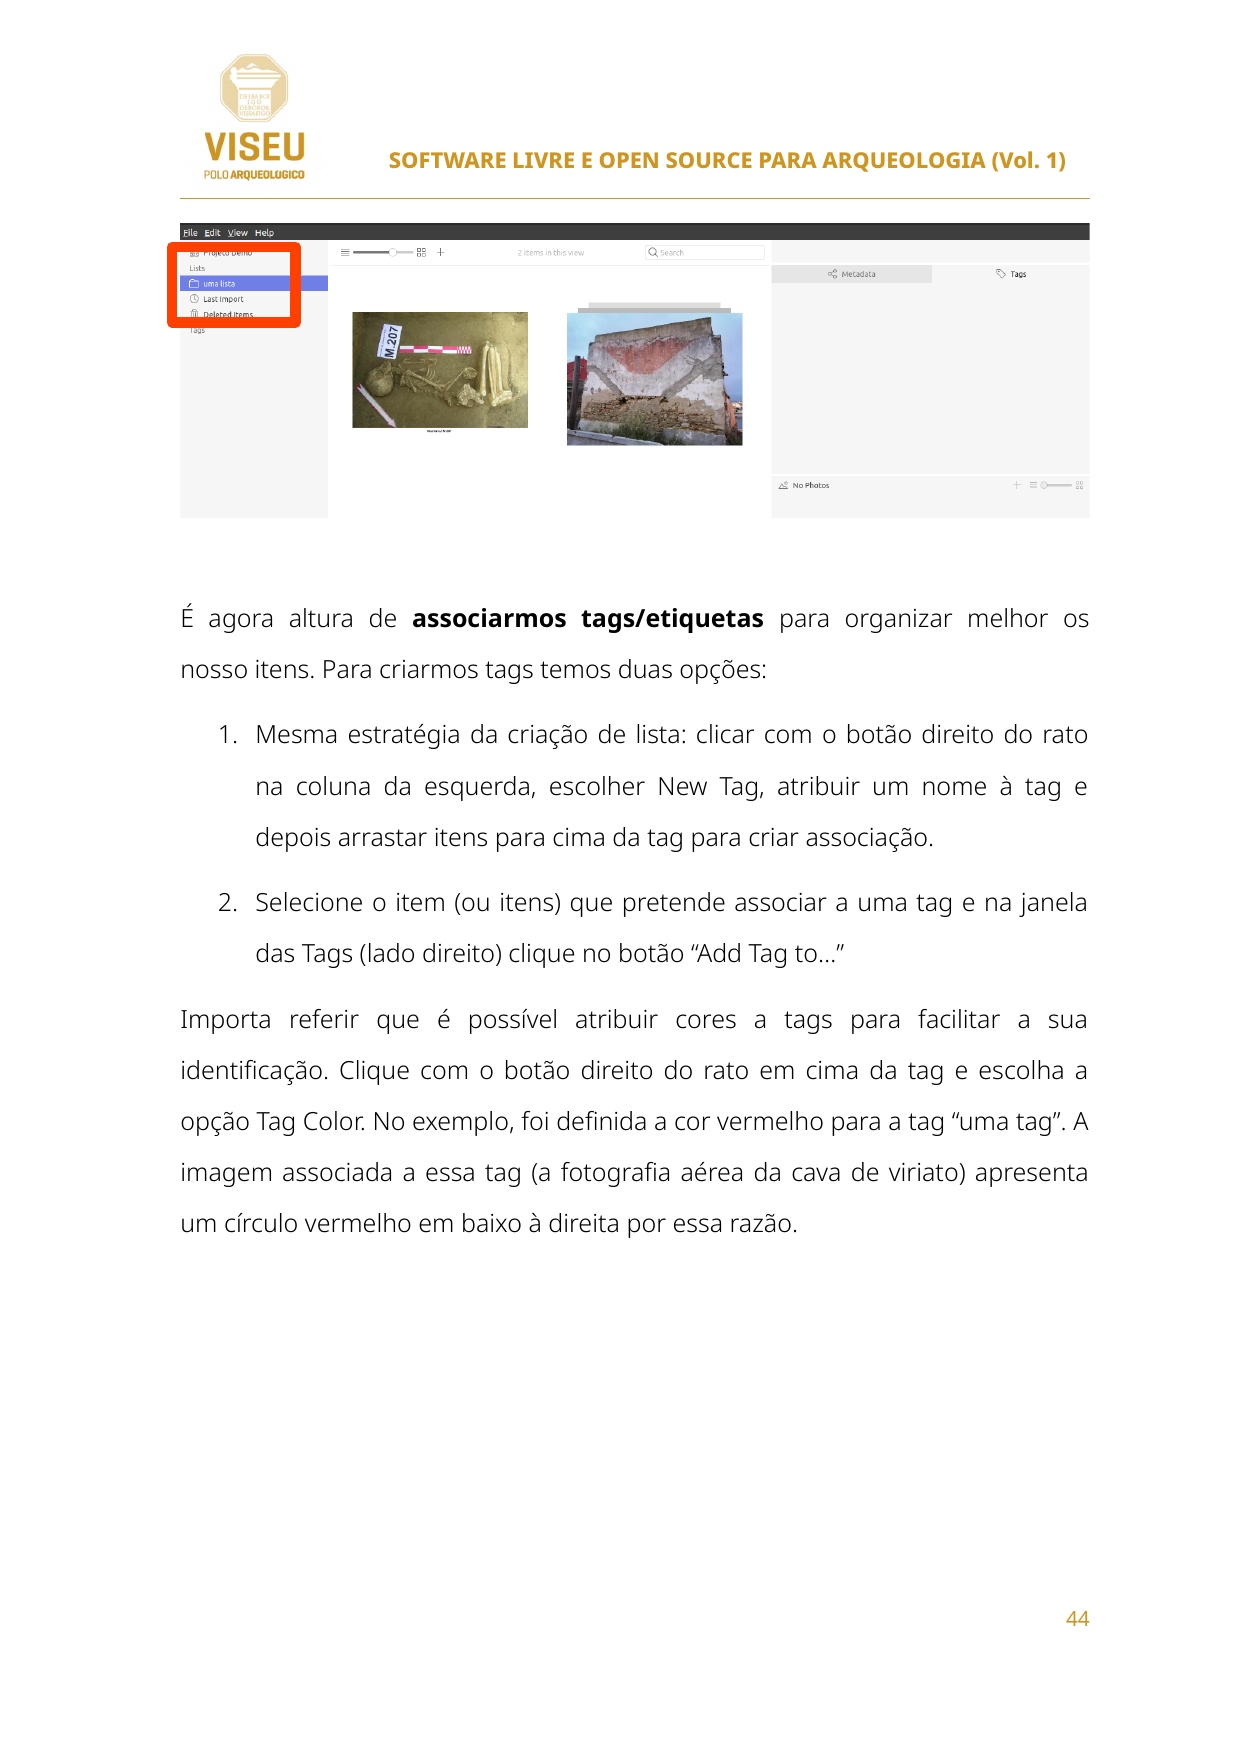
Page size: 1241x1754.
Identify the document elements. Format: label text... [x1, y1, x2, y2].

subtitle Mesma estratégia da criação de lista: clicar com o botão direito do rato na coluna da esquerda, escolher New Tag, atribuir um nome à tag e depois arrastar itens para cima da tag para criar associação. [218, 717, 1090, 853]
subtitle Selecione o item (ou itens) que pretende associar a uma tag e na janela das Tags (lado direito) clique no botão “Add Tag to…” [218, 885, 1090, 970]
subtitle Importa referir que é possível atribuir cores a tags para facilitar a sua identificação. Clique com o botão direito do rato em cima da tag e escolha a opção Tag Color. No exemplo, foi definida a cor vermelho para a tag “uma tag”. A imagem associada a essa tag (a fotografia aérea da cava de viriato) apresenta um círculo vermelho em baixo à direita por essa razão. [180, 1001, 1090, 1240]
picture [180, 252, 290, 317]
subtitle É agora altura de associarmos tags/etiquetas para organizar melhor os nosso itens. Para criarmos tags temos duas opções: [180, 600, 1090, 686]
picture [180, 223, 1090, 518]
